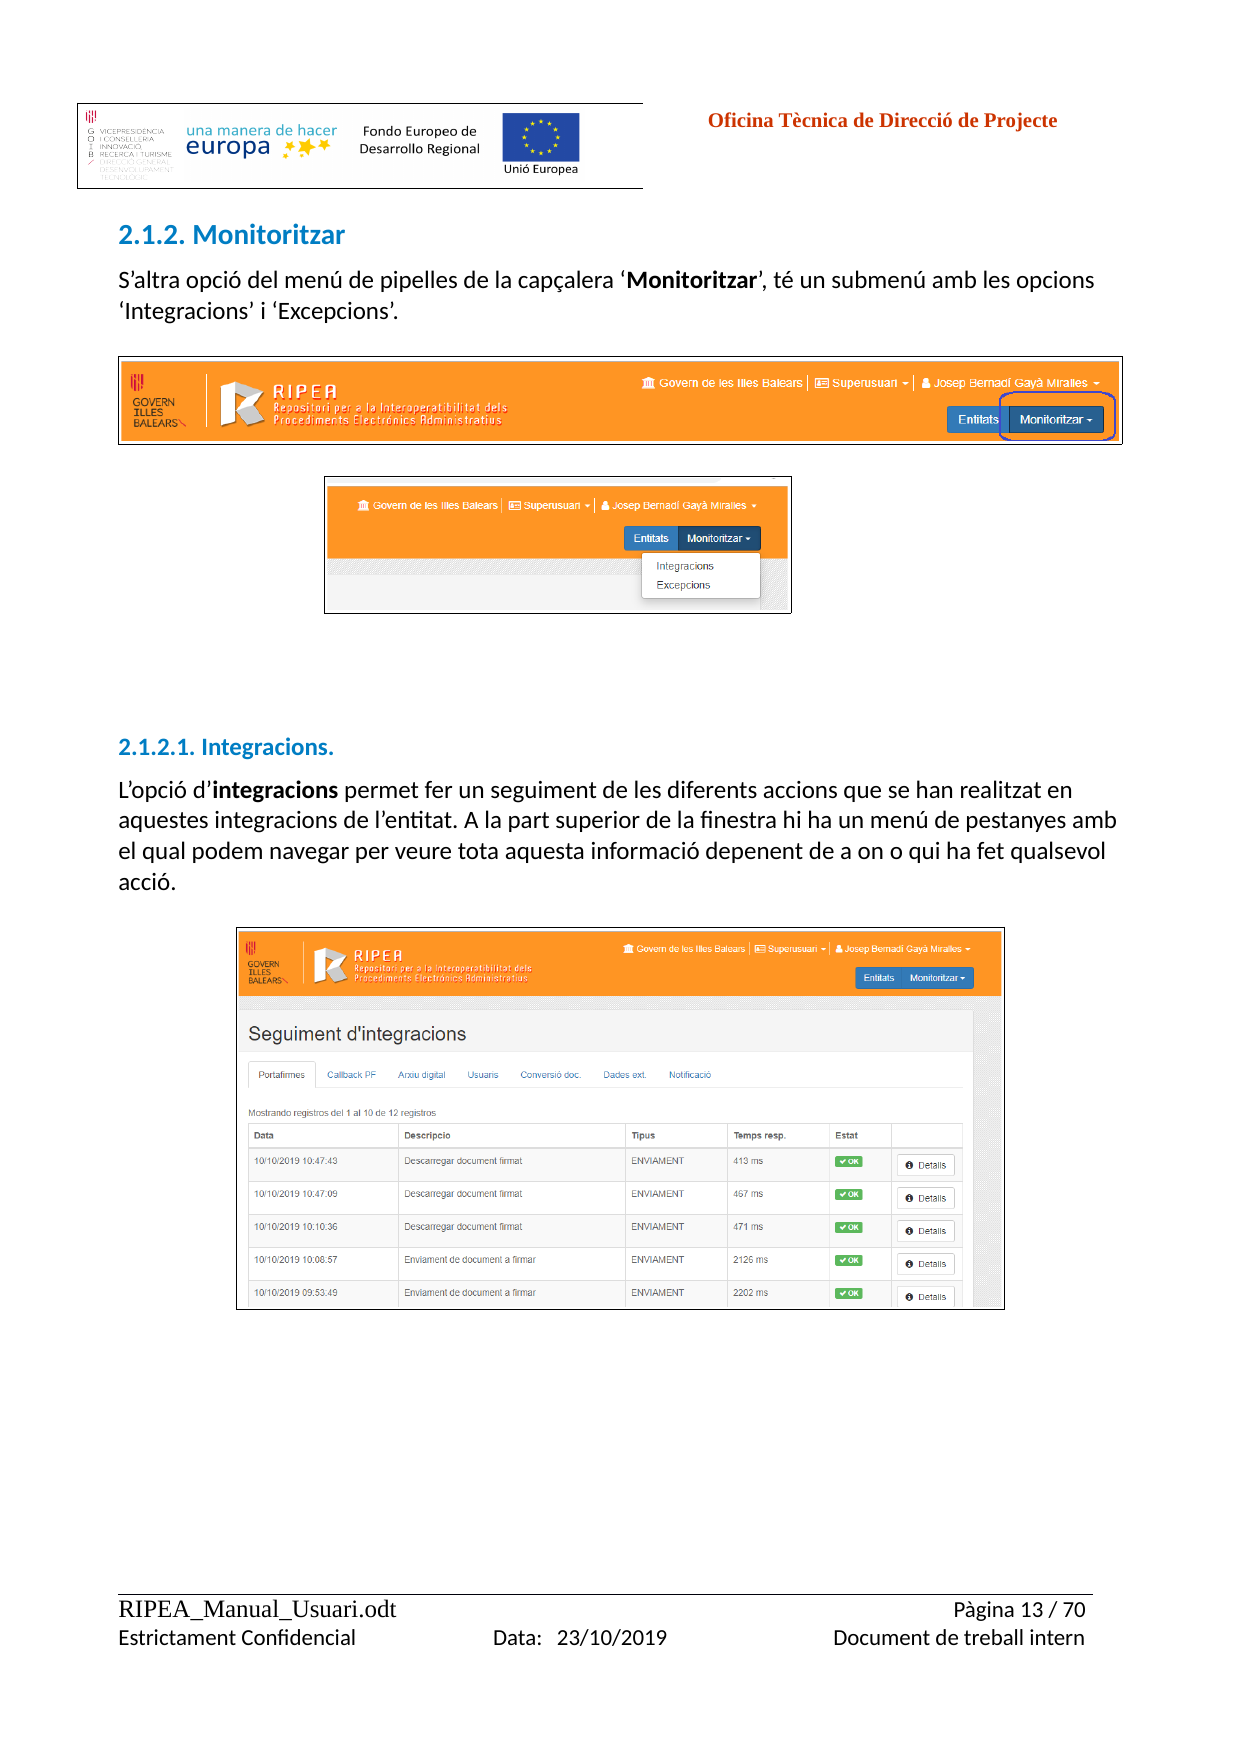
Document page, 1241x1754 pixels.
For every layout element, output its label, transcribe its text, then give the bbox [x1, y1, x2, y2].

picture [184, 108, 585, 182]
text S’altra opció del menú de pipelles de la capçalera ‘Monitoritzar’, té un submenú amb les opcions ‘Integracions’ i ‘Excepcions’. [118, 264, 1122, 326]
picture [327, 478, 788, 610]
subtitle 2.1.2.1. Integracions. [118, 731, 1122, 762]
subtitle 2.1.2. Monitoritzar [118, 216, 1122, 252]
picture [238, 929, 1002, 1307]
picture [82, 108, 178, 182]
text L’opció d’integracions permet fer un seguiment de les diferents accions que se han realitzat en aquestes integracions de l’entitat. A la part superior de la finestra hi ha un menú de pestanyes amb el qual podem navegar per veure tota aquesta informació depenent de a on o qui ha fet qualsevol acció. [118, 774, 1122, 896]
picture [121, 359, 1119, 441]
